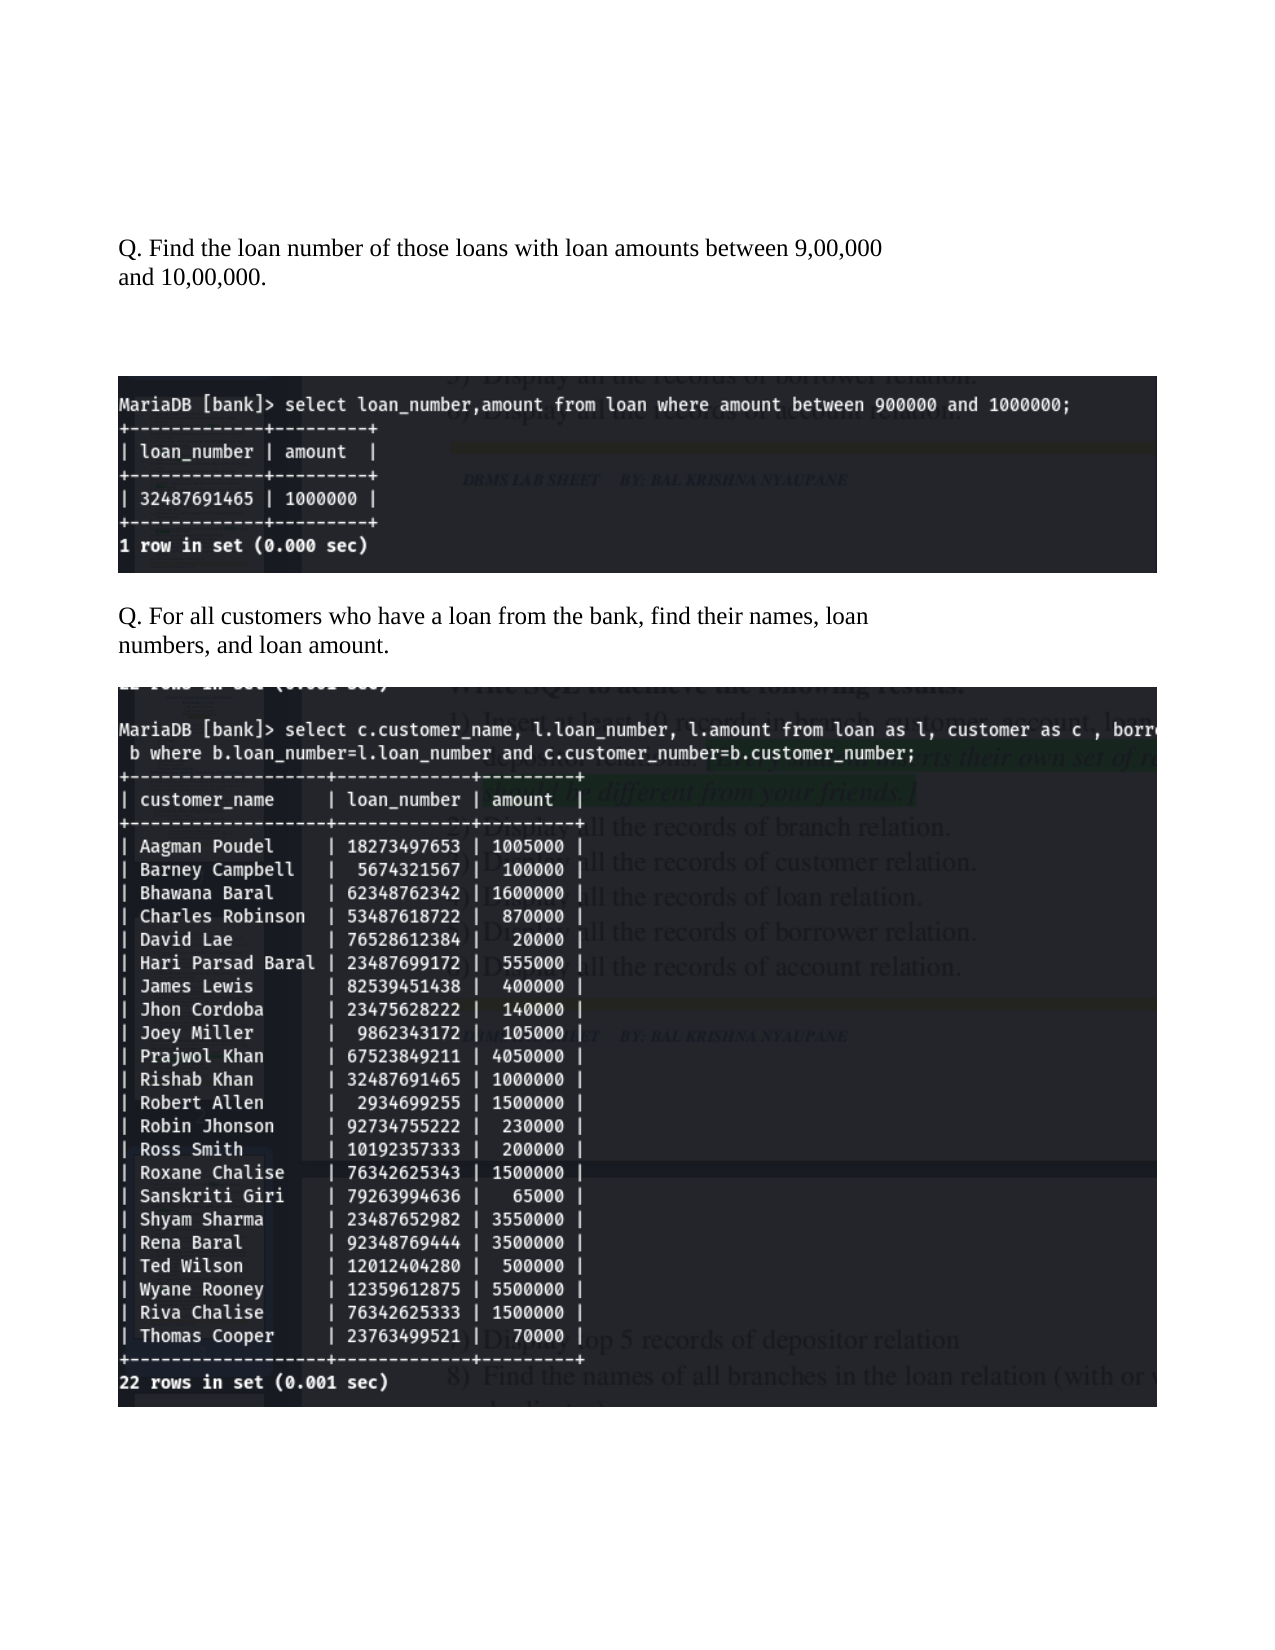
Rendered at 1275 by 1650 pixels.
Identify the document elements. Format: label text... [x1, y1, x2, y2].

text Q. For all customers who have a loan from the bank, find their names, loan [118, 601, 1157, 630]
text numbers, and loan amount. [118, 630, 1157, 658]
text Q. Find the loan number of those loans with loan amounts between 9,00,000 [118, 233, 1157, 262]
text and 10,00,000. [118, 262, 1157, 291]
picture [118, 687, 1157, 1407]
picture [118, 376, 1157, 573]
